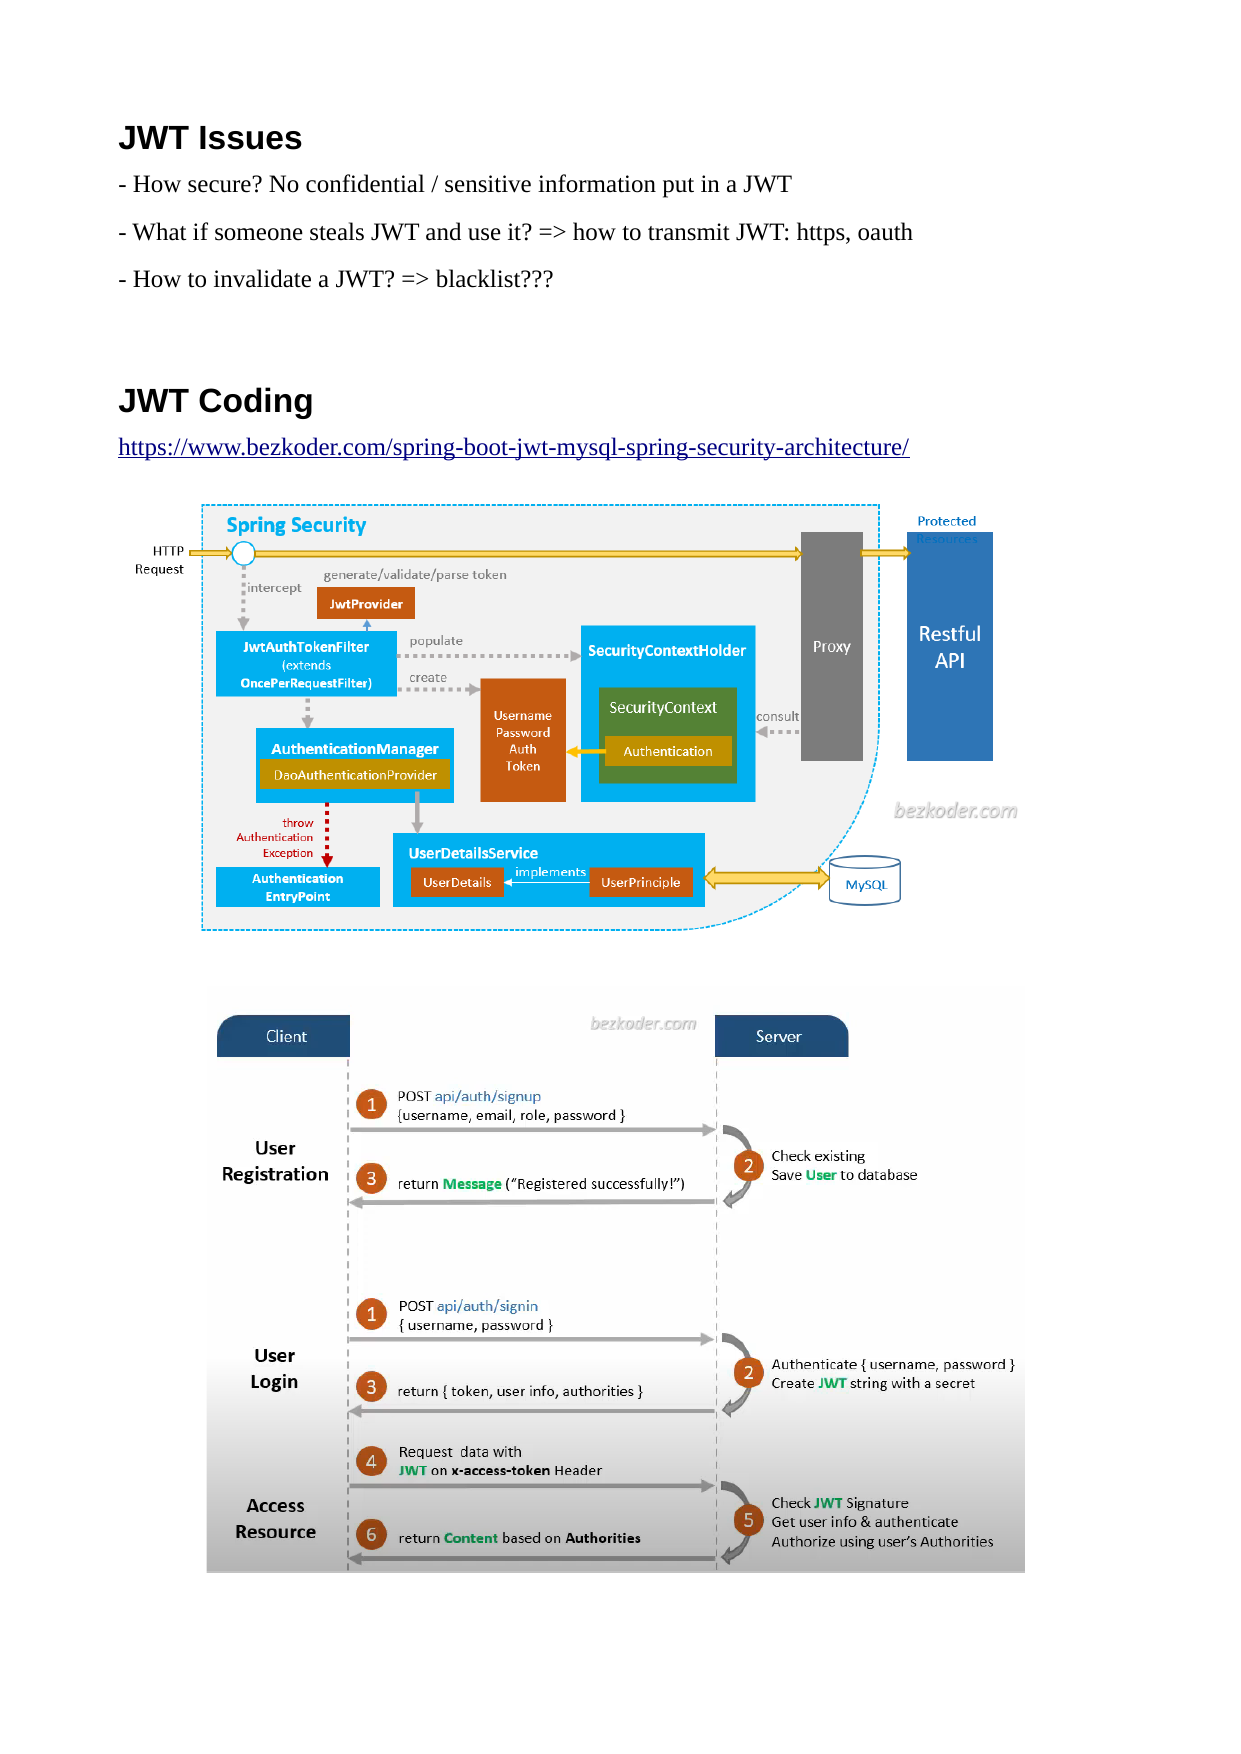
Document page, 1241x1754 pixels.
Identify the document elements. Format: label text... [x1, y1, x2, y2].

subtitle JWT Issues [118, 118, 1122, 157]
text - How to invalidate a JWT? => blacklist??? [118, 264, 1122, 293]
subtitle JWT Coding [118, 381, 1122, 419]
text - What if someone steals JWT and use it? => how to transmit JWT: https, oauth [118, 217, 1122, 246]
text - How secure? No confidential / sensitive information put in a JWT [118, 169, 1122, 198]
picture [206, 986, 1025, 1573]
text https://www.bezkoder.com/spring-boot-jwt-mysql-spring-security-architecture/ [118, 432, 1122, 460]
picture [127, 491, 1030, 946]
